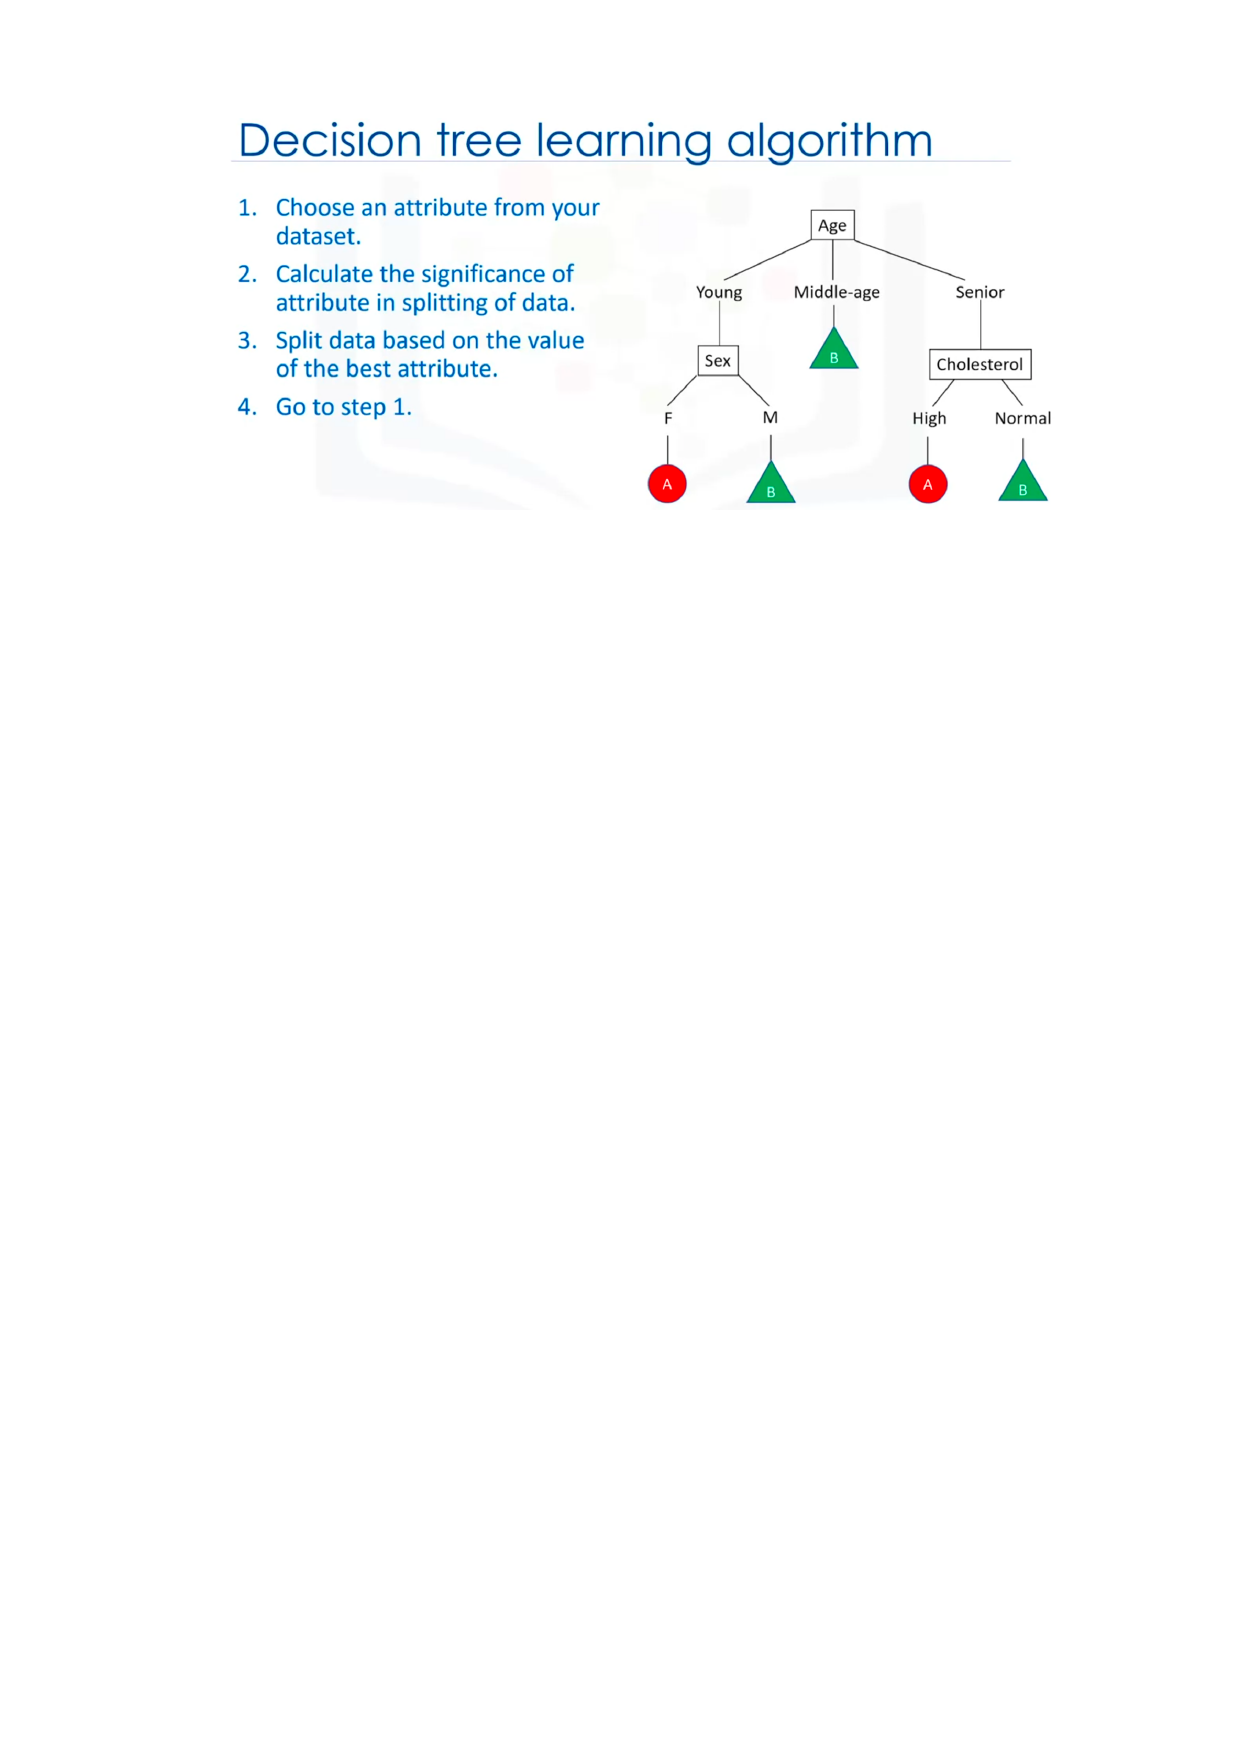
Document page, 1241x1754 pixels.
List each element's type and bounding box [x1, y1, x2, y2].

picture [118, 118, 1123, 510]
